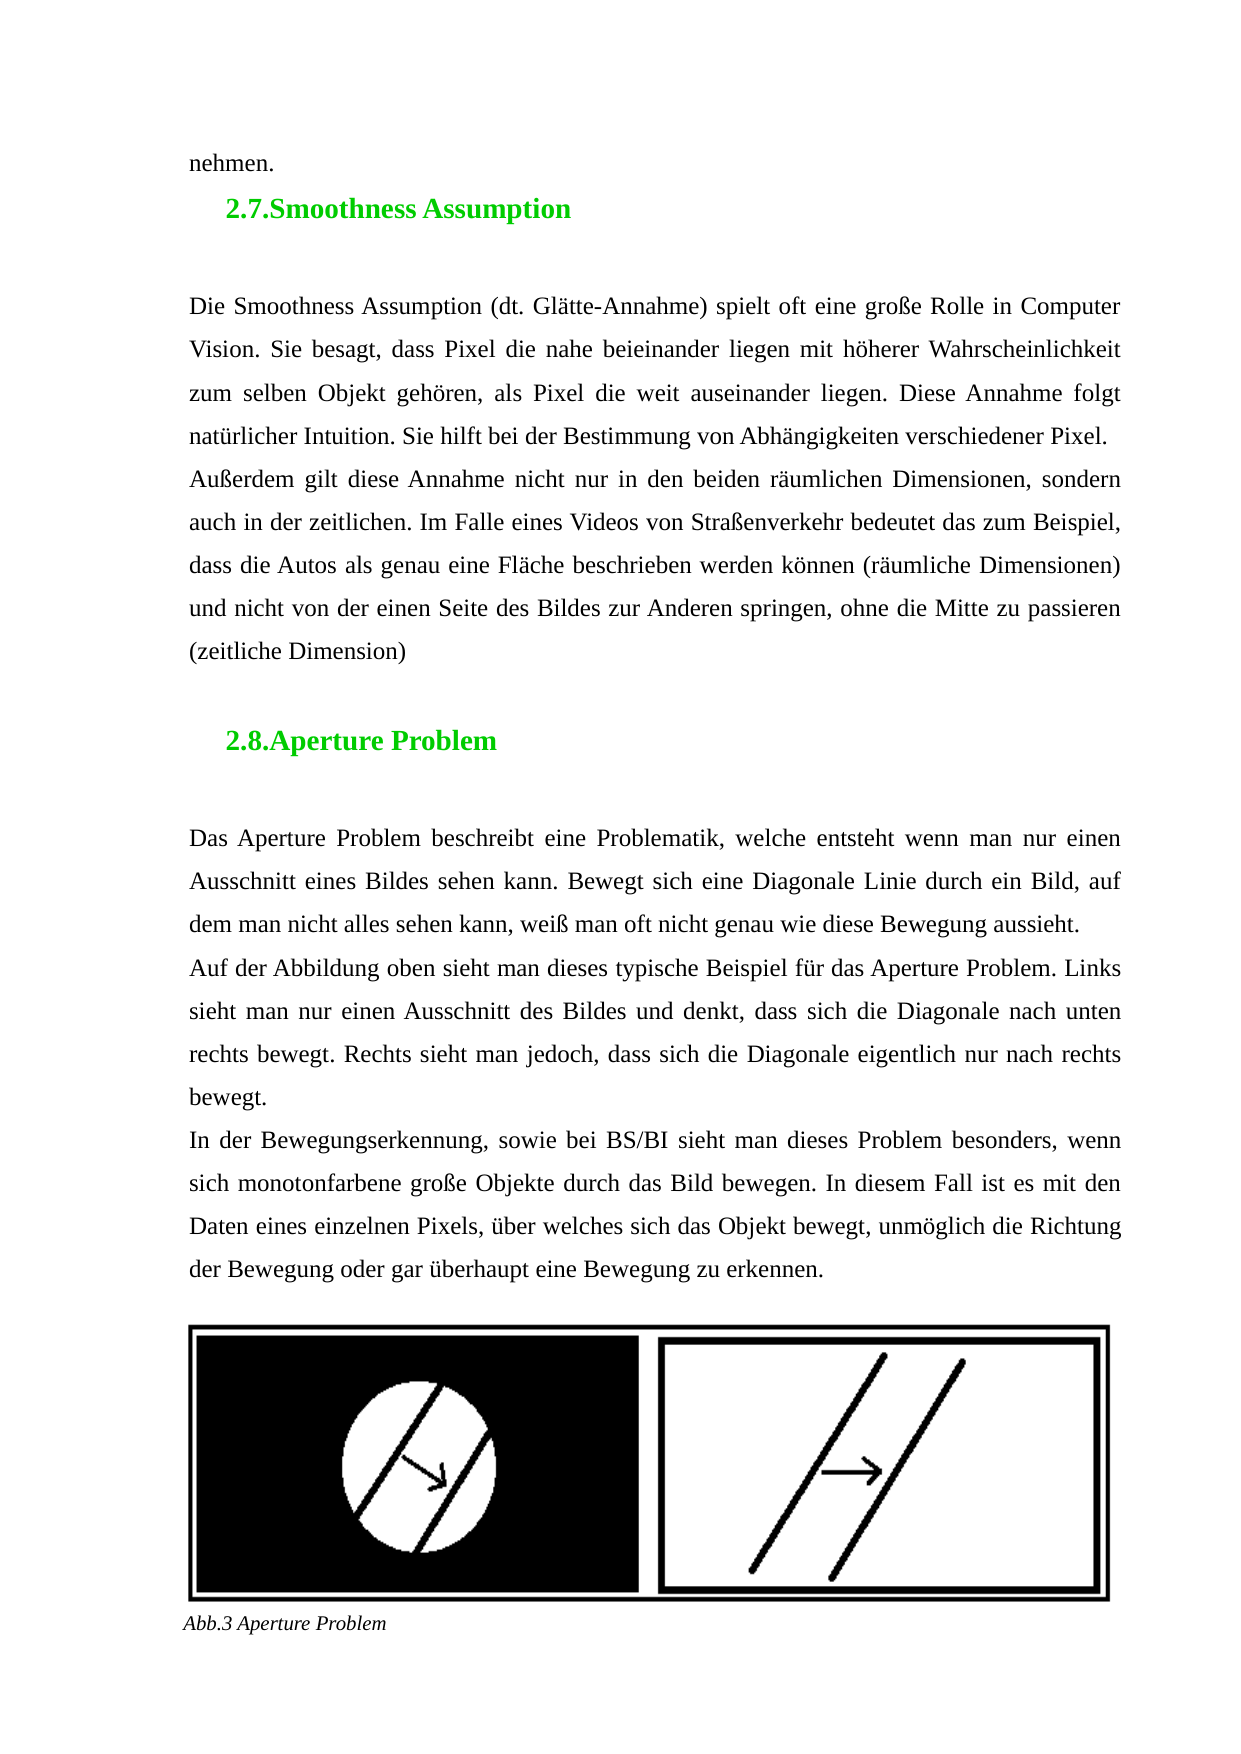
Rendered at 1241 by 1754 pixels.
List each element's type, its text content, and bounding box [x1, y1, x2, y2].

text Die Smoothness Assumption (dt. Glätte-Annahme) spielt oft eine große Rolle in Computer Vision. Sie besagt, dass Pixel die nahe beieinander liegen mit höherer Wahrscheinlichkeit zum selben Objekt gehören, als Pixel die weit auseinander liegen. Diese Annahme folgt natürlicher Intuition. Sie hilft bei der Bestimmung von Abhängigkeiten verschiedener Pixel. [189, 291, 1122, 449]
text Das Aperture Problem beschreibt eine Problematik, welche entsteht wenn man nur einen Ausschnitt eines Bildes sehen kann. Bewegt sich eine Diagonale Linie durch ein Bild, auf dem man nicht alles sehen kann, weiß man oft nicht genau wie diese Bewegung aussieht. [189, 823, 1122, 938]
text 2.8.Aperture Problem [189, 723, 1122, 756]
text Auf der Abbildung oben sieht man dieses typische Beispiel für das Aperture Problem. Links sieht man nur einen Ausschnitt des Bildes und denkt, dass sich die Diagonale nach unten rechts bewegt. Rechts sieht man jedoch, dass sich die Diagonale eigentlich nur nach rechts bewegt. [189, 953, 1122, 1111]
text In der Bewegungserkennung, sowie bei BS/BI sieht man dieses Problem besonders, wenn sich monotonfarbene große Objekte durch das Bild bewegen. In diesem Fall ist es mit den Daten eines einzelnen Pixels, über welches sich das Objekt bewegt, unmöglich die Richtung der Bewegung oder gar überhaupt eine Bewegung zu erkennen. [189, 1125, 1122, 1283]
text Außerdem gilt diese Annahme nicht nur in den beiden räumlichen Dimensionen, sondern auch in der zeitlichen. Im Falle eines Videos von Straßenverkehr bedeutet das zum Beispiel, dass die Autos als genau eine Fläche beschrieben werden können (räumliche Dimensionen) und nicht von der einen Seite des Bildes zur Anderen springen, ohne die Mitte zu passieren (zeitliche Dimension) [189, 464, 1122, 665]
picture [183, 1319, 1117, 1611]
text 2.7.Smoothness Assumption [189, 191, 1122, 224]
text Abb.3 Aperture Problem [183, 1319, 1128, 1635]
text [183, 1307, 1128, 1319]
text nehmen. [189, 148, 1122, 176]
